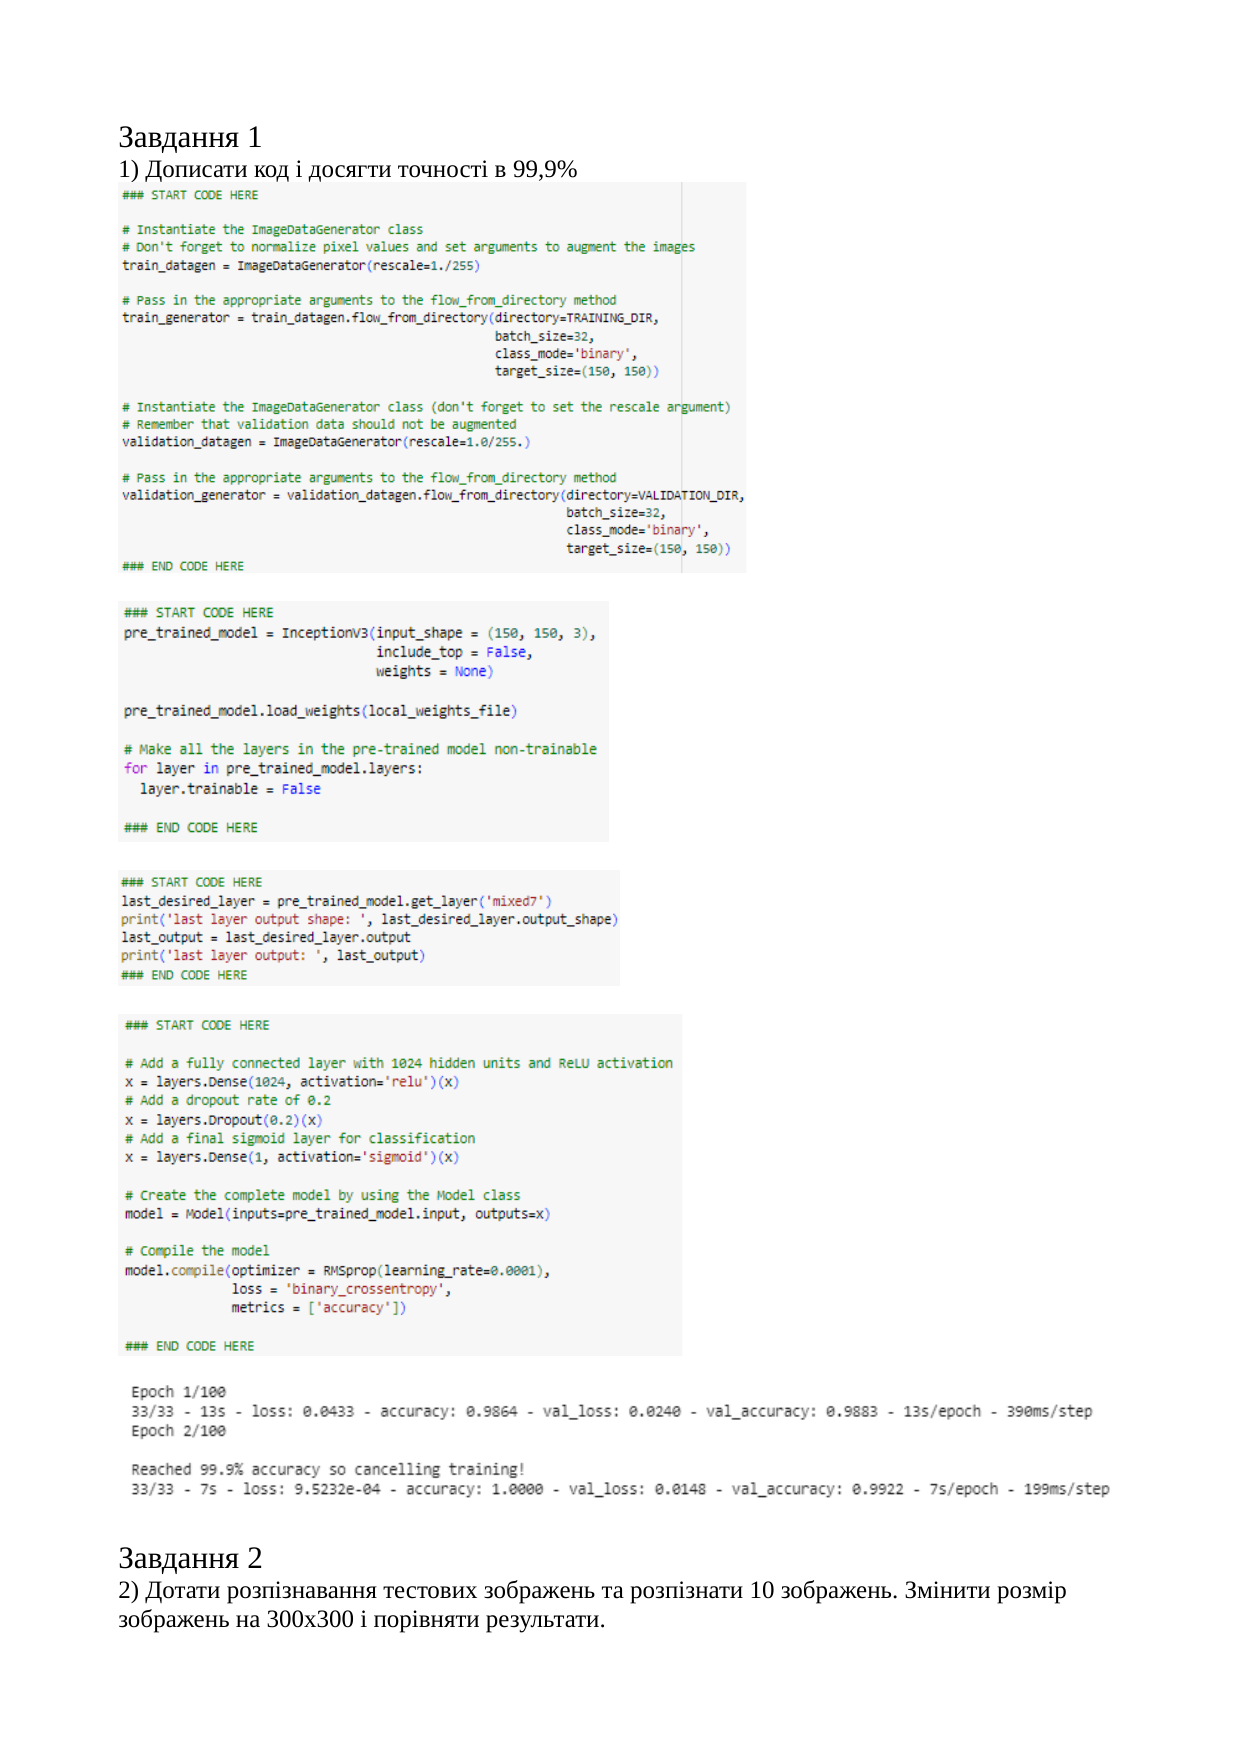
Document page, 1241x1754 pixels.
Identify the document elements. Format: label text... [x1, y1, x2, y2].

text 1) Дописати код і досягти точності в 99,9% [118, 154, 1122, 183]
text Завдання 1 [118, 118, 1122, 154]
text Завдання 2 [118, 1539, 1122, 1575]
picture [118, 182, 747, 573]
picture [118, 1384, 1123, 1511]
picture [118, 601, 609, 842]
picture [118, 1014, 683, 1356]
text 2) Дотати розпізнавання тестових зображень та розпізнати 10 зображень. Змінити розмір зображень на 300x300 і порівняти результати. [118, 1575, 1122, 1632]
picture [118, 870, 621, 986]
